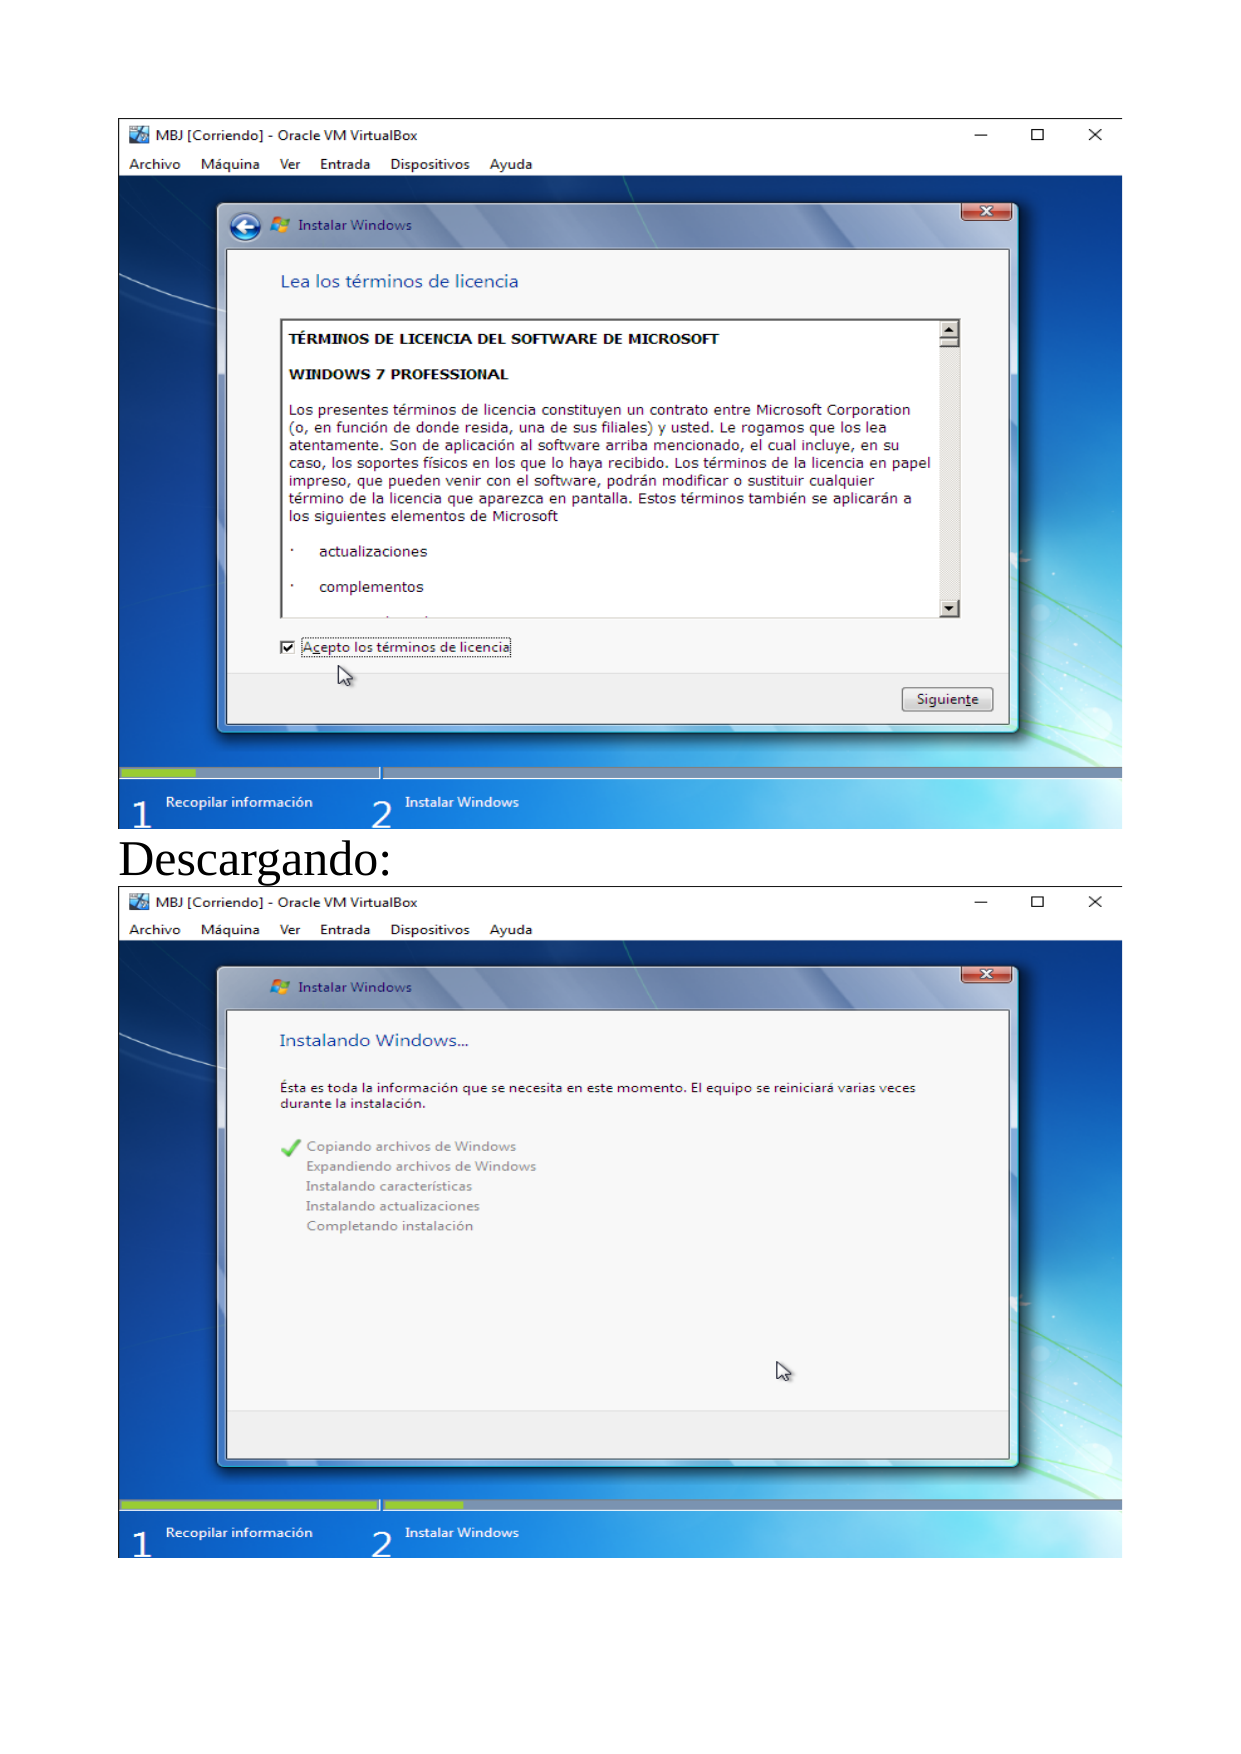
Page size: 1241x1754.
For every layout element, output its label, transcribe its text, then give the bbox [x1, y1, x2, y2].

picture [118, 118, 1123, 829]
text Descargando: [118, 829, 1122, 886]
picture [118, 886, 1123, 1558]
